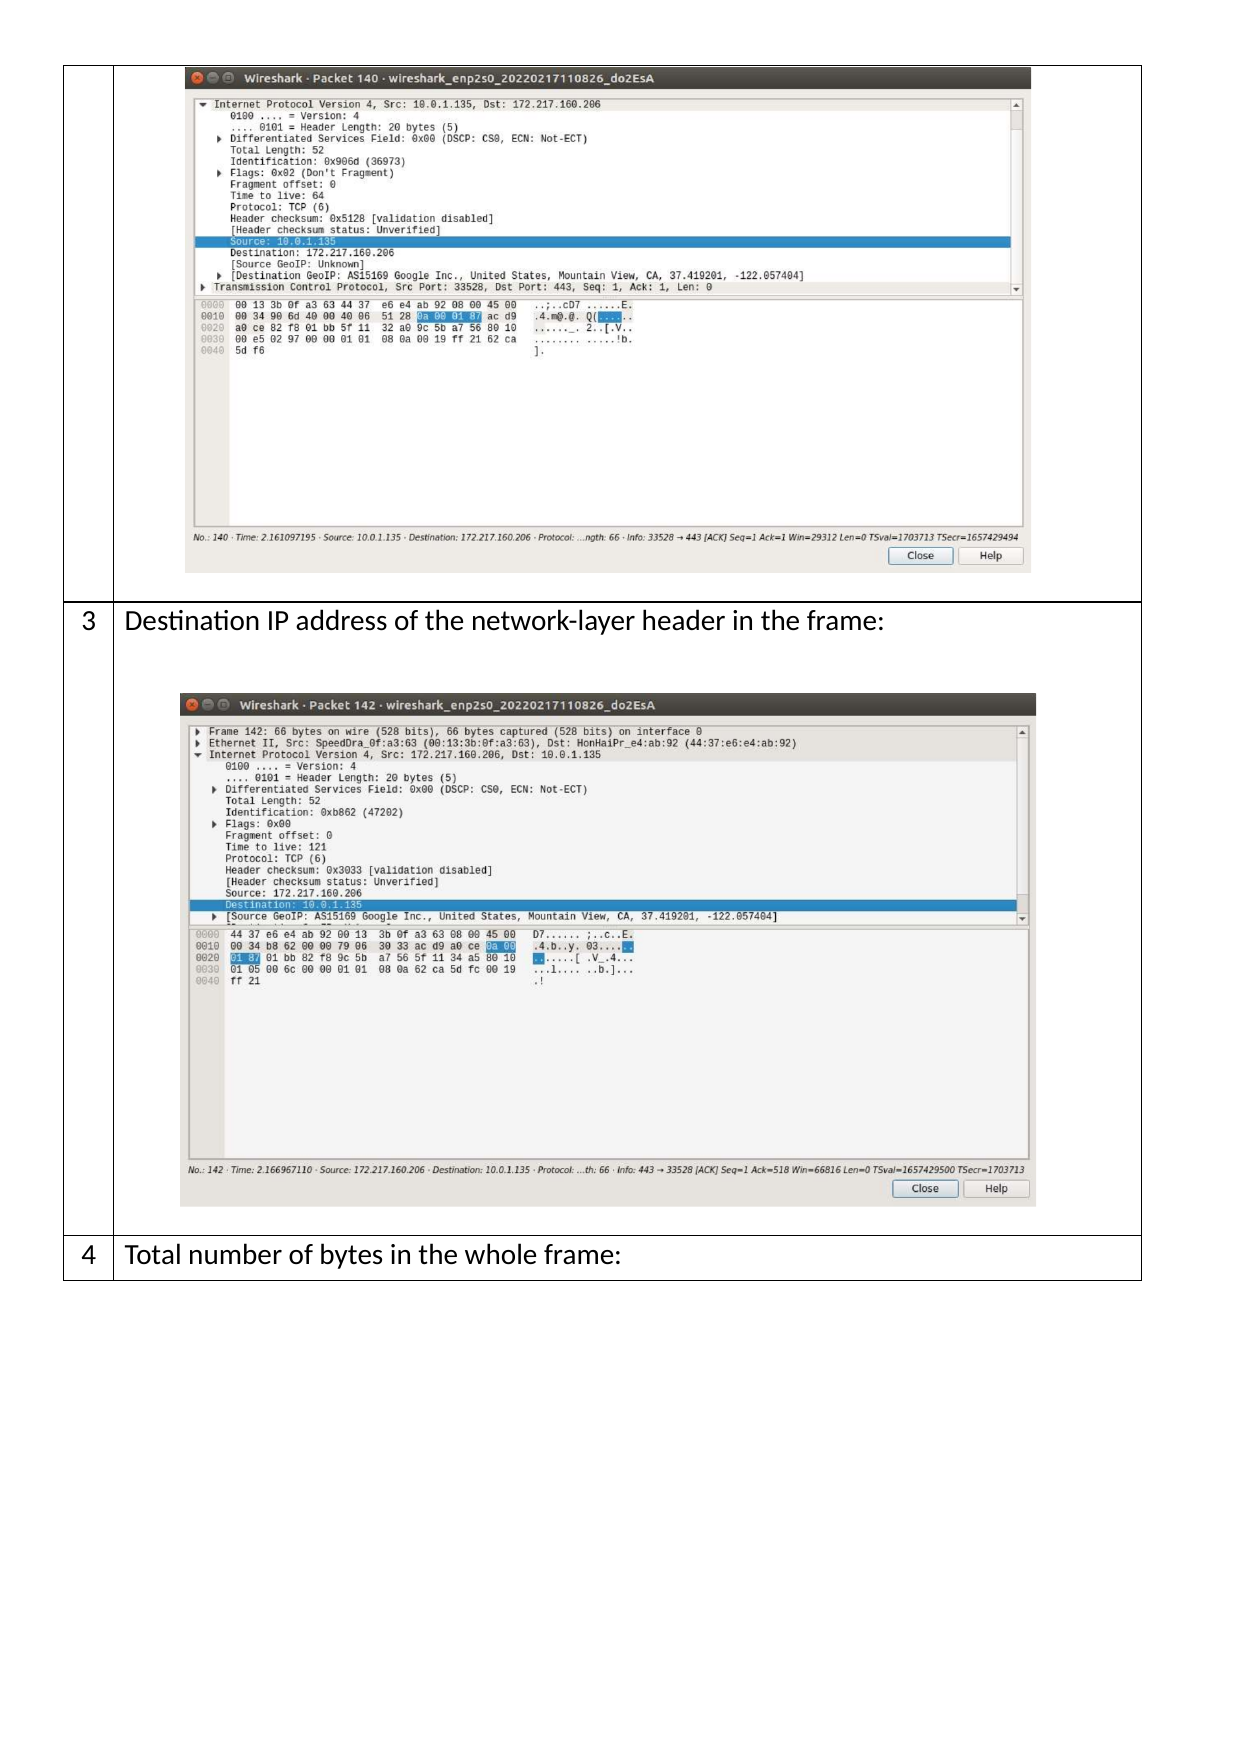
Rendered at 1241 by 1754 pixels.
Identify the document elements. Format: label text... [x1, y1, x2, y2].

table_cell Total number of bytes in the whole frame: [114, 1236, 1141, 1280]
table_cell [114, 66, 1141, 601]
table_cell 3 [64, 603, 113, 1235]
table_cell [64, 66, 113, 601]
table_cell 4 [64, 1236, 113, 1280]
table_cell Destination IP address of the network-layer header in the frame: [114, 603, 1141, 1235]
